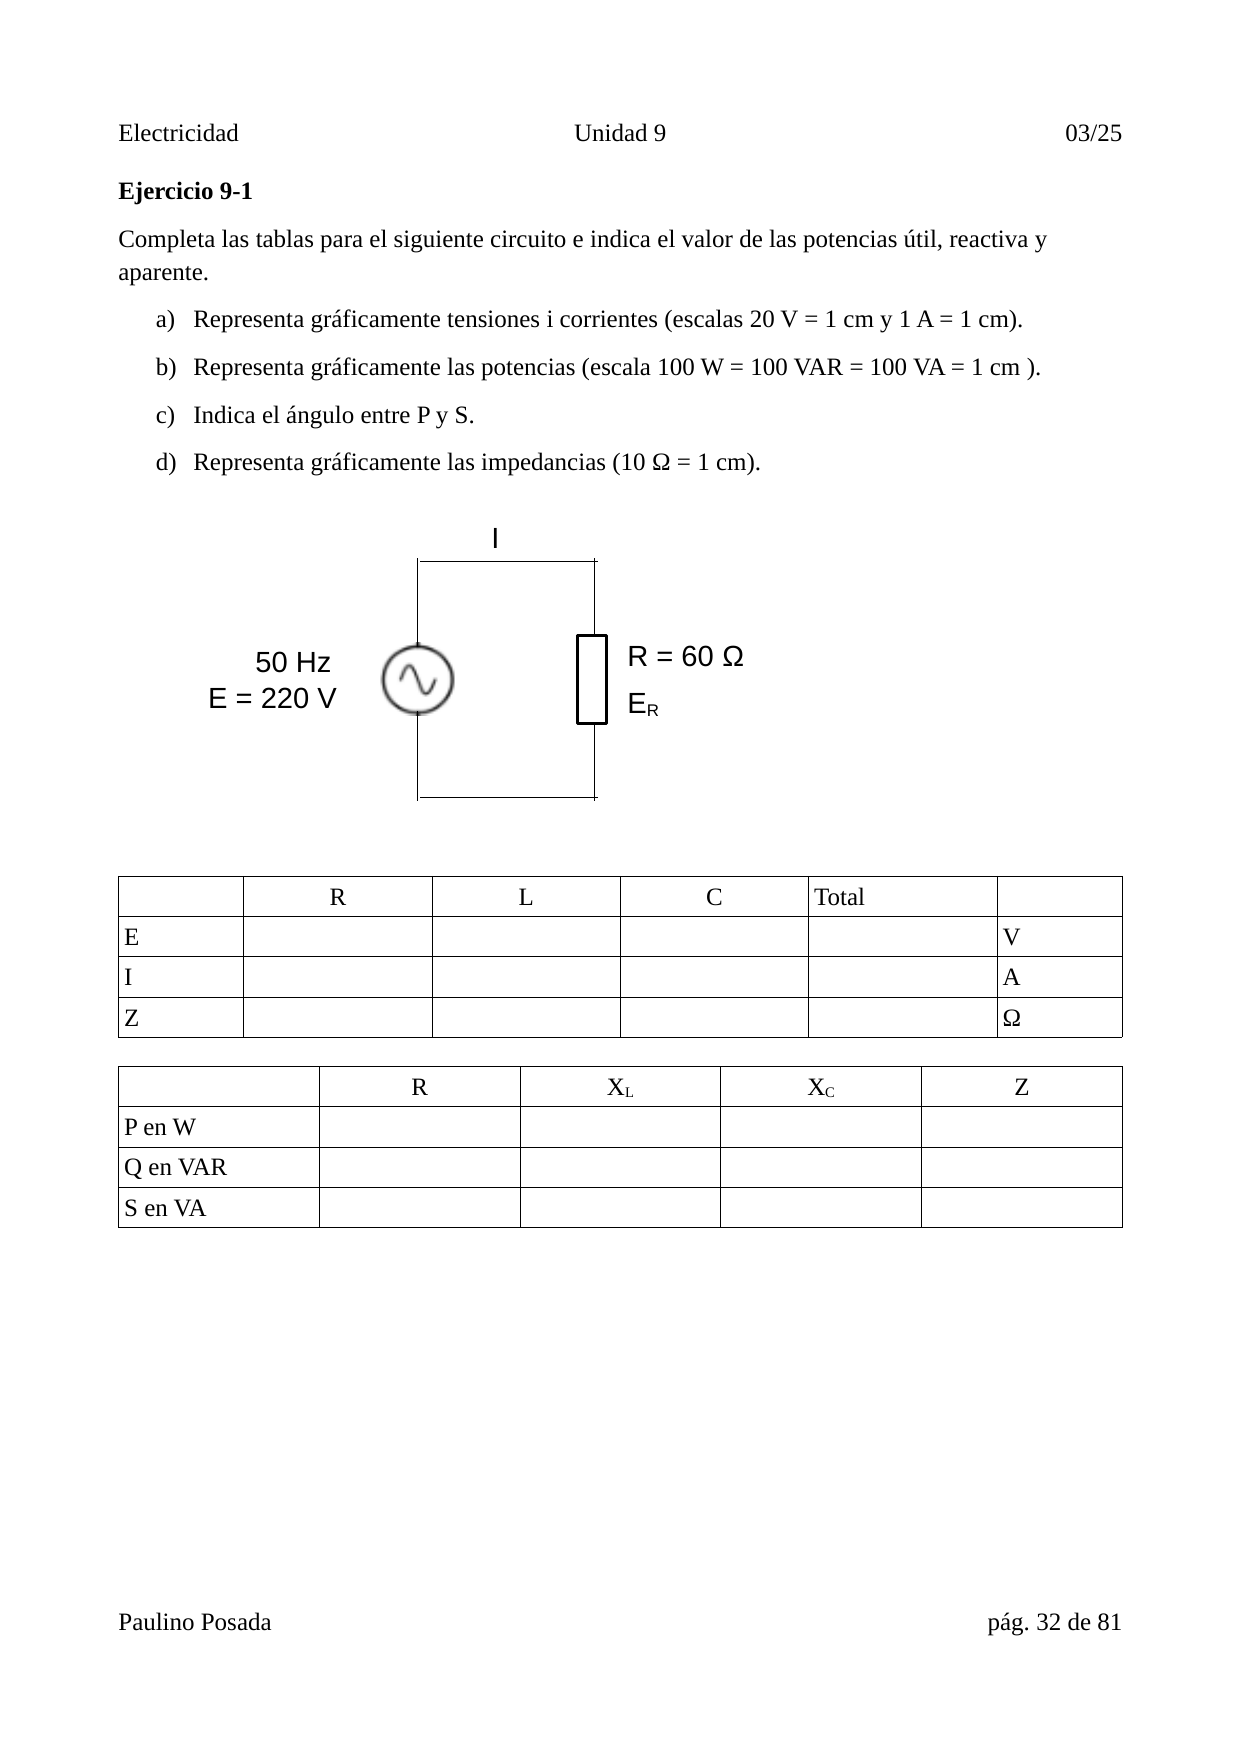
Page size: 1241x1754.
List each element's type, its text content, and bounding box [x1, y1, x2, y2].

picture [379, 642, 457, 716]
table_cell [433, 957, 620, 997]
table_cell [621, 998, 808, 1037]
table_cell [922, 1148, 1122, 1187]
table_cell [621, 917, 808, 956]
table_cell [433, 998, 620, 1037]
table_header XL [521, 1067, 720, 1106]
table_cell [721, 1107, 921, 1147]
table_cell [809, 998, 997, 1037]
table_header Z [922, 1067, 1122, 1106]
table_cell V [998, 917, 1122, 956]
table_cell [244, 957, 432, 997]
table_cell A [998, 957, 1122, 997]
table_cell [433, 917, 620, 956]
table_cell E [119, 917, 243, 956]
table_cell [320, 1188, 520, 1227]
table_header [119, 877, 243, 916]
table_cell [244, 998, 432, 1037]
table_header Total [809, 877, 997, 916]
table_cell [521, 1107, 720, 1147]
list Representa gráficamente las impedancias (10 Ω = 1 cm). [156, 447, 1122, 476]
table_header C [621, 877, 808, 916]
table_cell Q en VAR [119, 1148, 319, 1187]
table_cell [621, 957, 808, 997]
list Indica el ángulo entre P y S. [156, 400, 1122, 428]
table_cell [521, 1148, 720, 1187]
table_cell [809, 917, 997, 956]
list Representa gráficamente las potencias (escala 100 W = 100 VAR = 100 VA = 1 cm ). [156, 352, 1122, 381]
table_cell Z [119, 998, 243, 1037]
list Representa gráficamente tensiones i corrientes (escalas 20 V = 1 cm y 1 A = 1 cm). [156, 304, 1122, 333]
table_cell [521, 1188, 720, 1227]
table_cell [721, 1148, 921, 1187]
table_cell [244, 917, 432, 956]
table_cell [922, 1107, 1122, 1147]
table_cell [320, 1107, 520, 1147]
table_cell I [119, 957, 243, 997]
table_cell P en W [119, 1107, 319, 1147]
table_cell [922, 1188, 1122, 1227]
table_header XC [721, 1067, 921, 1106]
table_cell [721, 1188, 921, 1227]
table_header L [433, 877, 620, 916]
table_header R [320, 1067, 520, 1106]
table_header [119, 1067, 319, 1106]
table_header R [244, 877, 432, 916]
table_cell [320, 1148, 520, 1187]
table_cell [809, 957, 997, 997]
text Ejercicio 9-1 [118, 176, 1122, 205]
table_cell Ω [998, 998, 1122, 1037]
text Completa las tablas para el siguiente circuito e indica el valor de las potencias útil, reactiva y aparente. [118, 224, 1122, 286]
table_header [998, 877, 1122, 916]
table_cell S en VA [119, 1188, 319, 1227]
